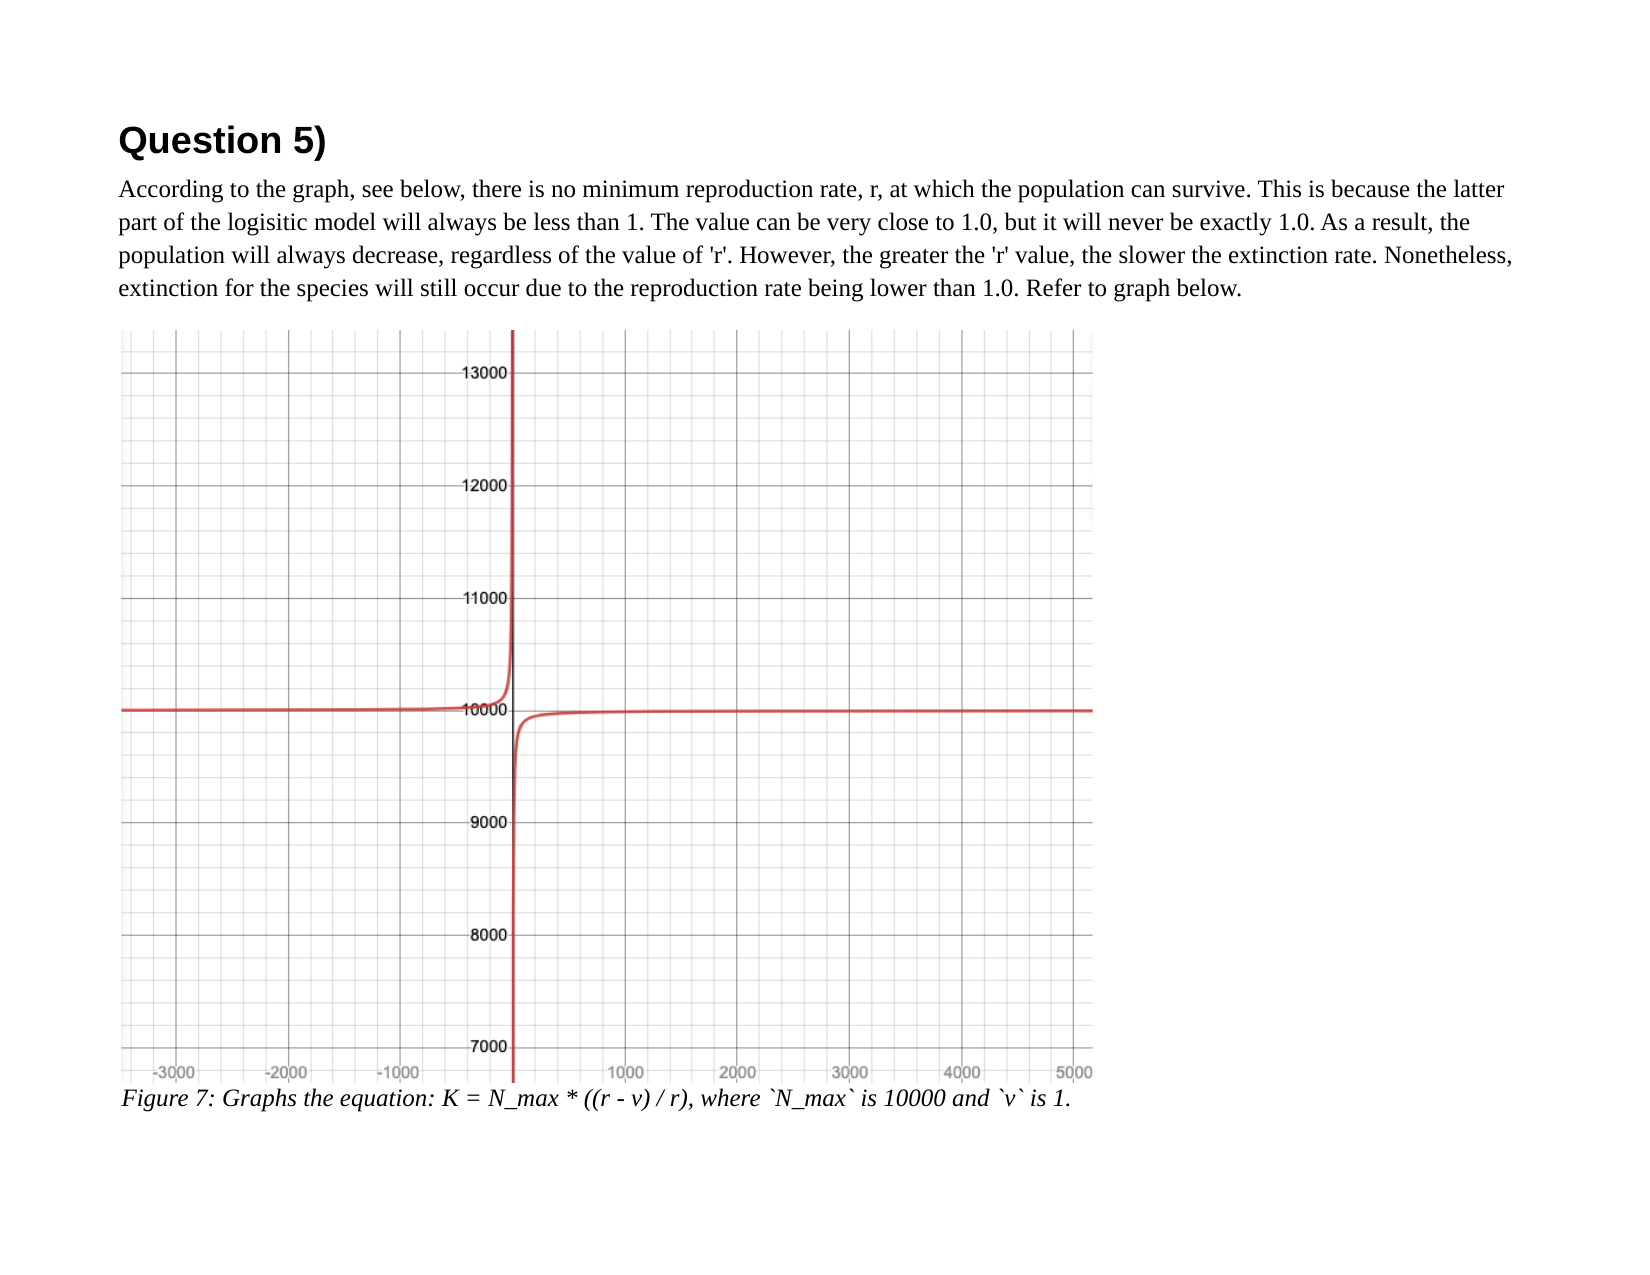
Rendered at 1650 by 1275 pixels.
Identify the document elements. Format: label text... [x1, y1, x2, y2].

picture [121, 330, 1093, 1083]
text [121, 318, 1093, 330]
text Figure 7: Graphs the equation: K = N_max * ((r - v) / r), where `N_max` is 10000 and `v` is 1. [121, 1083, 1093, 1112]
text According to the graph, see below, there is no minimum reproduction rate, r, at which the population can survive. This is because the latter part of the logisitic model will always be less than 1. The value can be very close to 1.0, but it will never be exactly 1.0. As a result, the population will always decrease, regardless of the value of 'r'. However, the greater the 'r' value, the slower the extinction rate. Nonetheless, extinction for the species will still occur due to the reproduction rate being lower than 1.0. Refer to graph below. [118, 174, 1532, 302]
subtitle Question 5) [118, 118, 1532, 162]
